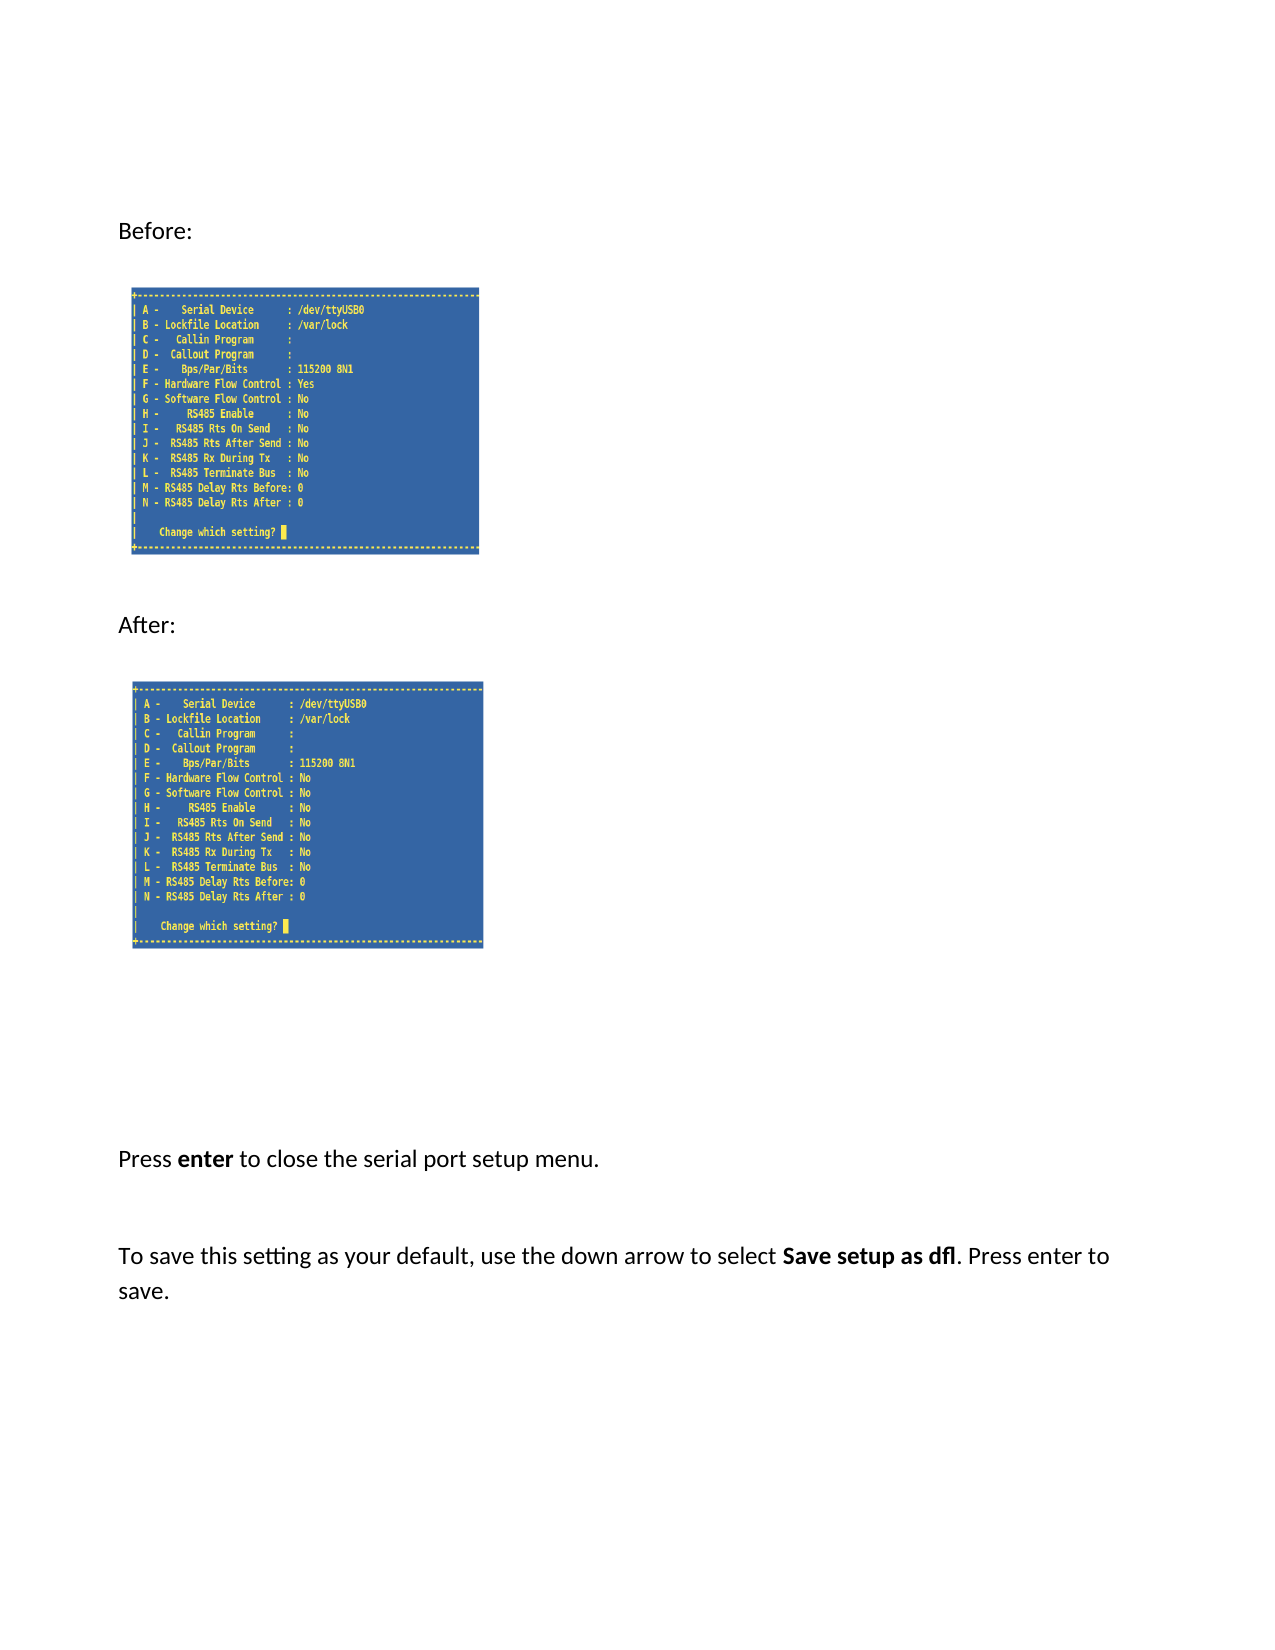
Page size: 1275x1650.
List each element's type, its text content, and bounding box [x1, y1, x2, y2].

text Before: [118, 215, 1157, 246]
picture [118, 657, 380, 979]
text To save this setting as your default, use the down arrow to select Save setup as dfl. Press enter to save. [118, 1241, 1157, 1306]
text Press enter to close the serial port setup menu. [118, 1143, 1157, 1174]
text After: [118, 609, 1157, 639]
picture [118, 263, 372, 585]
